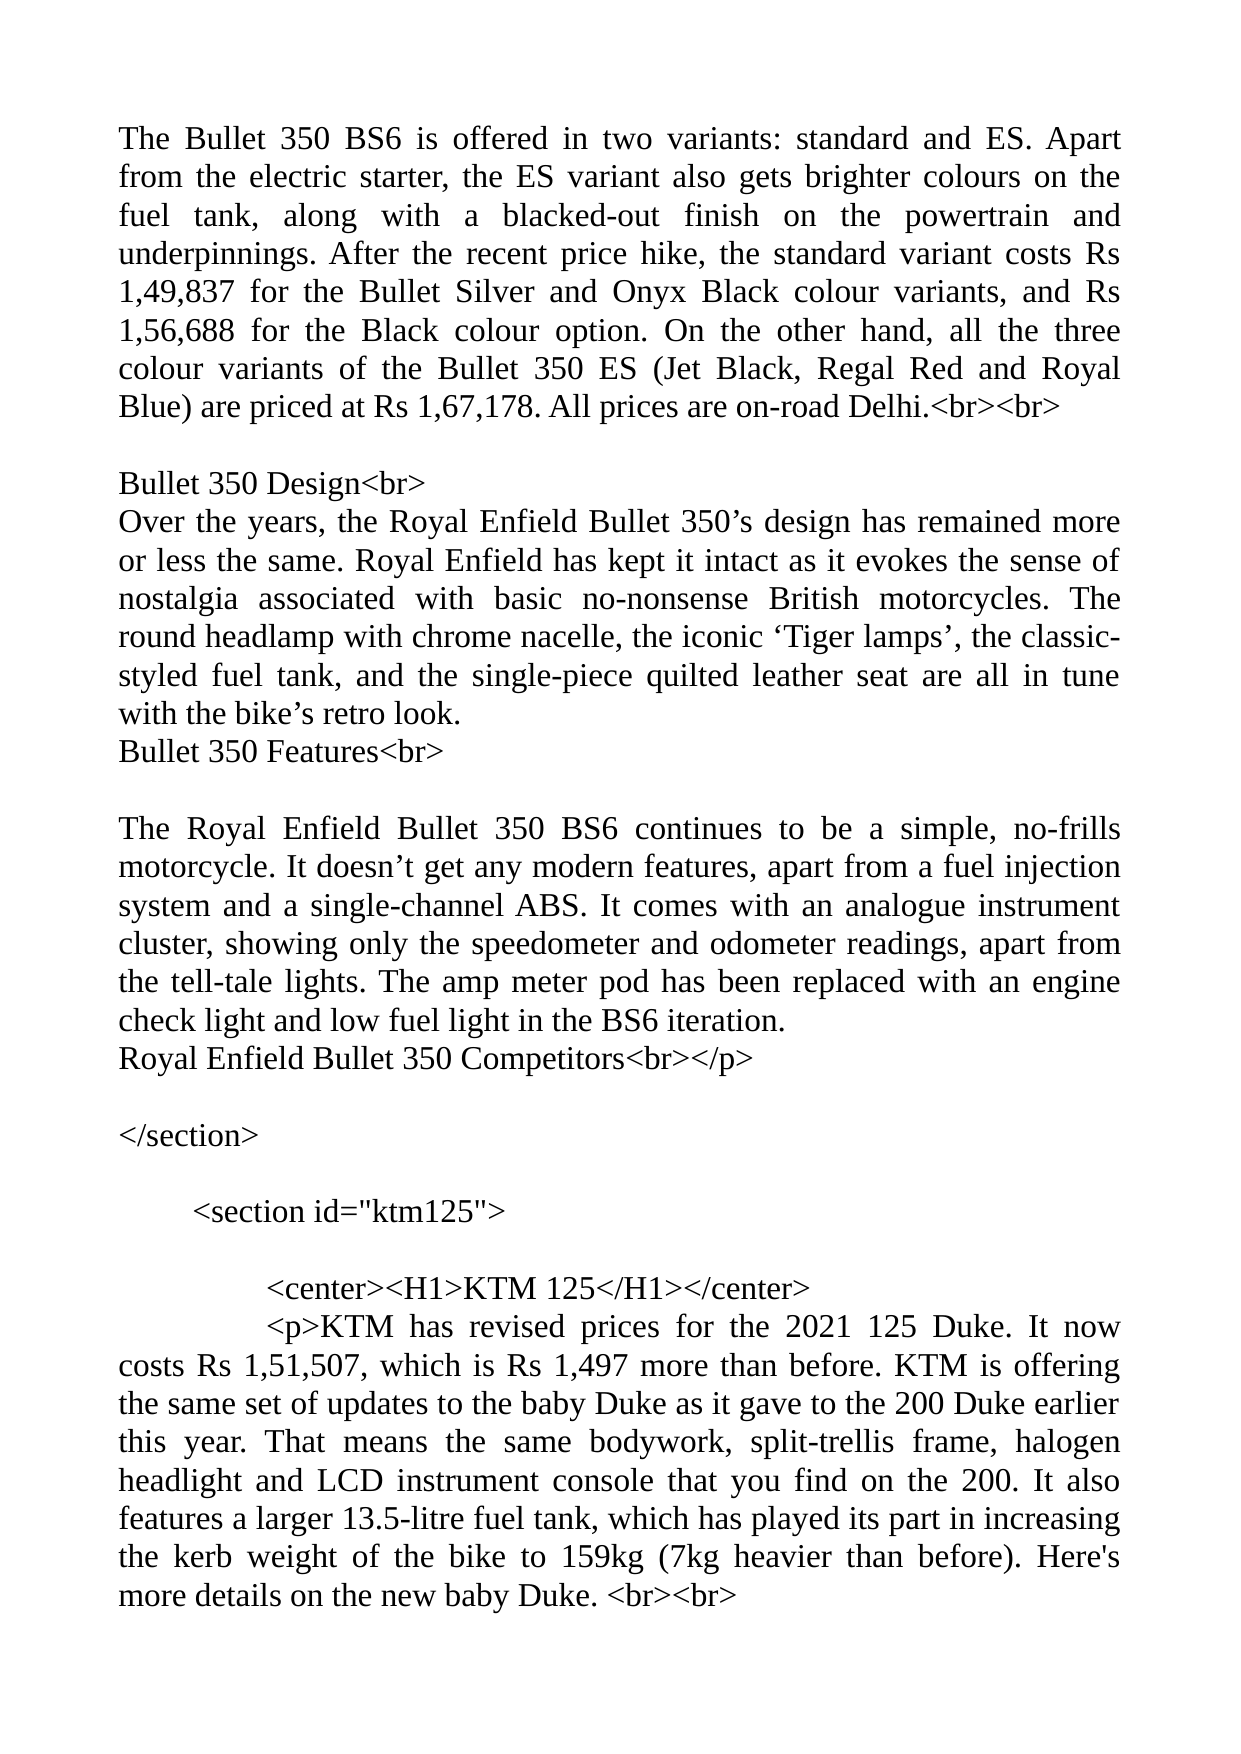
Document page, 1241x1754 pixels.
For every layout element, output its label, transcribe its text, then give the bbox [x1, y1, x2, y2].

text The Royal Enfield Bullet 350 BS6 continues to be a simple, no-frills motorcycle. It doesn’t get any modern features, apart from a fuel injection system and a single-channel ABS. It comes with an analogue instrument cluster, showing only the speedometer and odometer readings, apart from the tell-tale lights. The amp meter pod has been replaced with an engine check light and low fuel light in the BS6 iteration. [118, 808, 1122, 1038]
text <p>KTM has revised prices for the 2021 125 Duke. It now costs Rs 1,51,507, which is Rs 1,497 more than before. KTM is offering the same set of updates to the baby Duke as it gave to the 200 Duke earlier this year. That means the same bodywork, split-trellis frame, halogen headlight and LCD instrument console that you find on the 200. It also features a larger 13.5-litre fuel tank, which has played its part in increasing the kerb weight of the bike to 159kg (7kg heavier than before). Here's more details on the new baby Duke. <br><br> [118, 1306, 1122, 1613]
text The Bullet 350 BS6 is offered in two variants: standard and ES. Apart from the electric starter, the ES variant also gets brighter colours on the fuel tank, along with a blacked-out finish on the powertrain and underpinnings. After the recent price hike, the standard variant costs Rs 1,49,837 for the Bullet Silver and Onyx Black colour variants, and Rs 1,56,688 for the Black colour option. On the other hand, all the three colour variants of the Bullet 350 ES (Jet Black, Regal Red and Royal Blue) are priced at Rs 1,67,178. All prices are on-road Delhi.<br><br> [118, 118, 1122, 425]
text Bullet 350 Features<br> [118, 731, 1122, 770]
text Bullet 350 Design<br> [118, 463, 1122, 501]
text <section id="ktm125"> [118, 1191, 1122, 1230]
text Over the years, the Royal Enfield Bullet 350’s design has remained more or less the same. Royal Enfield has kept it intact as it evokes the sense of nostalgia associated with basic no-nonsense British motorcycles. The round headlamp with chrome nacelle, the iconic ‘Tiger lamps’, the classic-styled fuel tank, and the single-piece quilted leather seat are all in tune with the bike’s retro look. [118, 501, 1122, 731]
text </section> [118, 1115, 1122, 1153]
text Royal Enfield Bullet 350 Competitors<br></p> [118, 1038, 1122, 1076]
text <center><H1>KTM 125</H1></center> [118, 1268, 1122, 1306]
